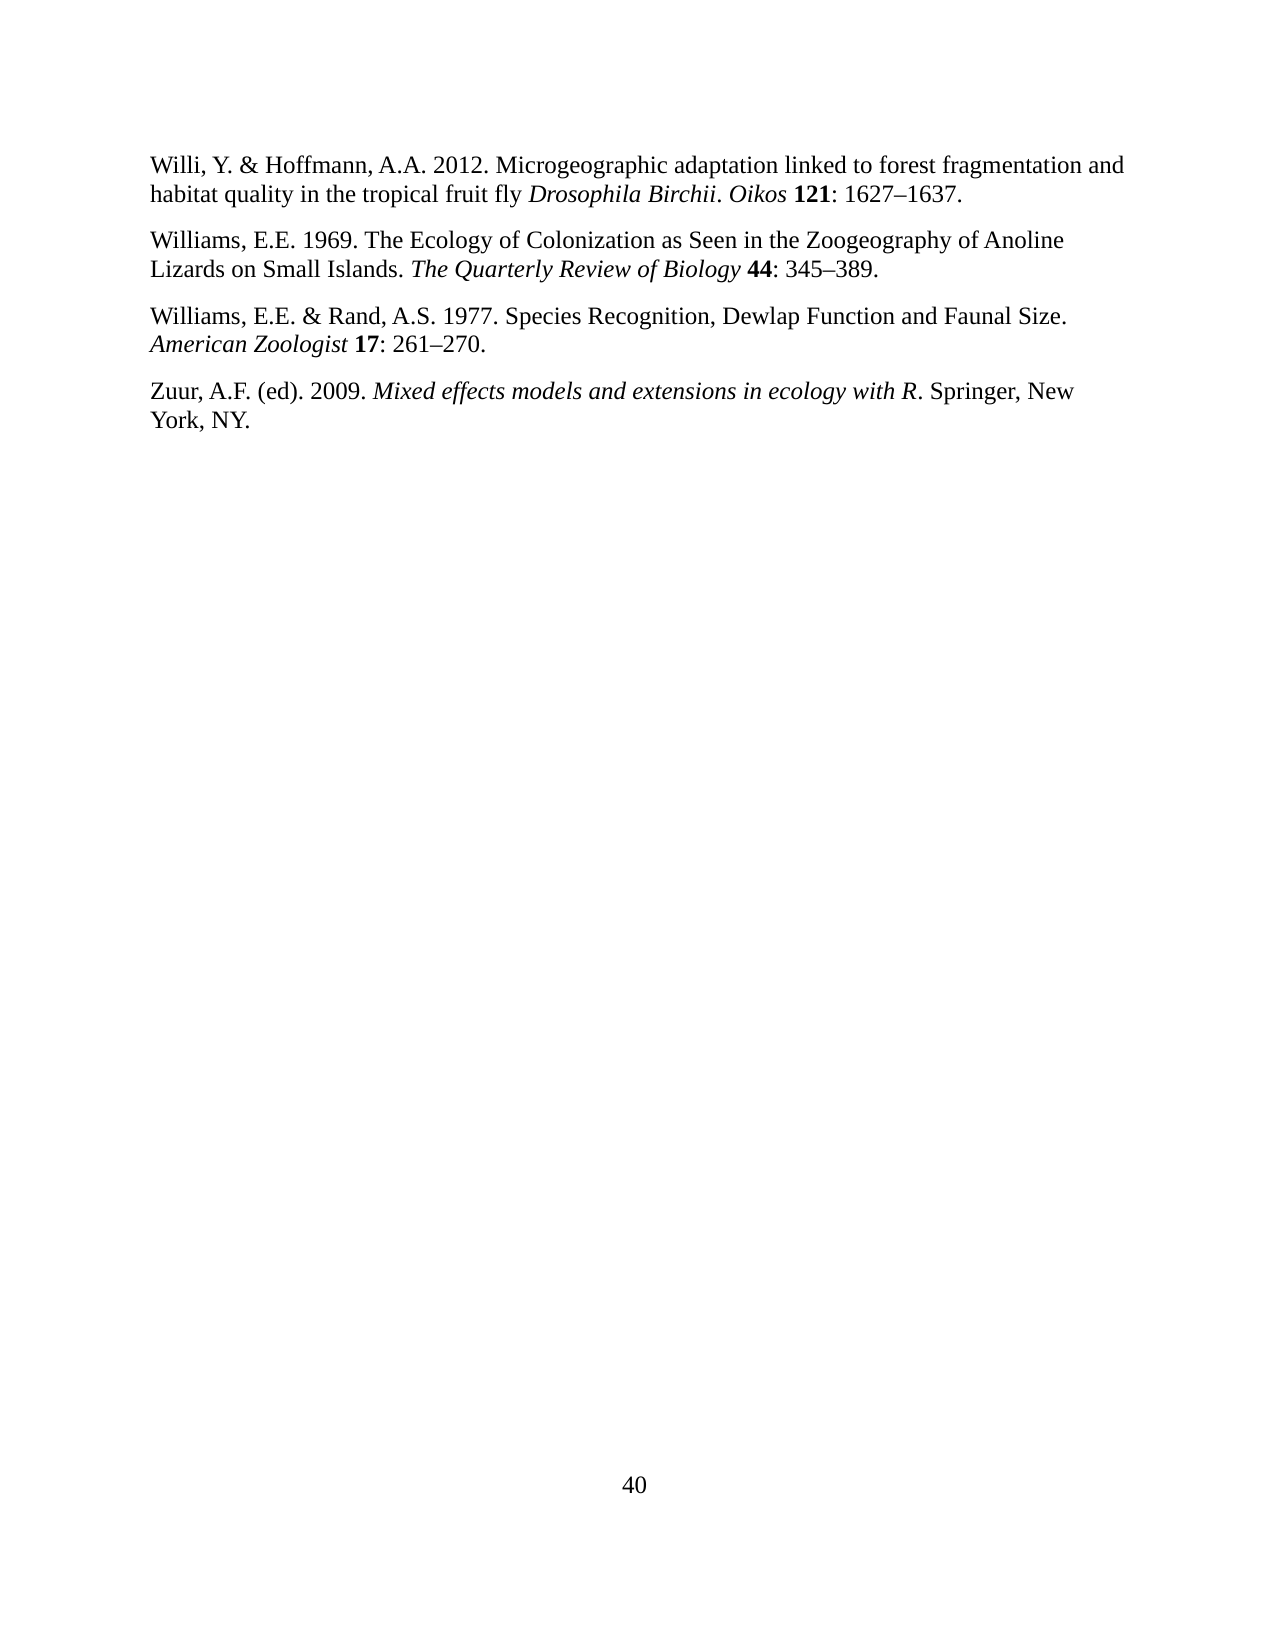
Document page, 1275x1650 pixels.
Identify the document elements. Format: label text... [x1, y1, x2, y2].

text Willi, Y. & Hoffmann, A.A. 2012. Microgeographic adaptation linked to forest fragmentation and habitat quality in the tropical fruit fly Drosophila Birchii. Oikos 121: 1627–1637. [150, 150, 1125, 207]
text Williams, E.E. & Rand, A.S. 1977. Species Recognition, Dewlap Function and Faunal Size. American Zoologist 17: 261–270. [150, 301, 1125, 358]
text Zuur, A.F. (ed). 2009. Mixed effects models and extensions in ecology with R. Springer, New York, NY. [150, 376, 1125, 434]
text Williams, E.E. 1969. The Ecology of Colonization as Seen in the Zoogeography of Anoline Lizards on Small Islands. The Quarterly Review of Biology 44: 345–389. [150, 225, 1125, 283]
